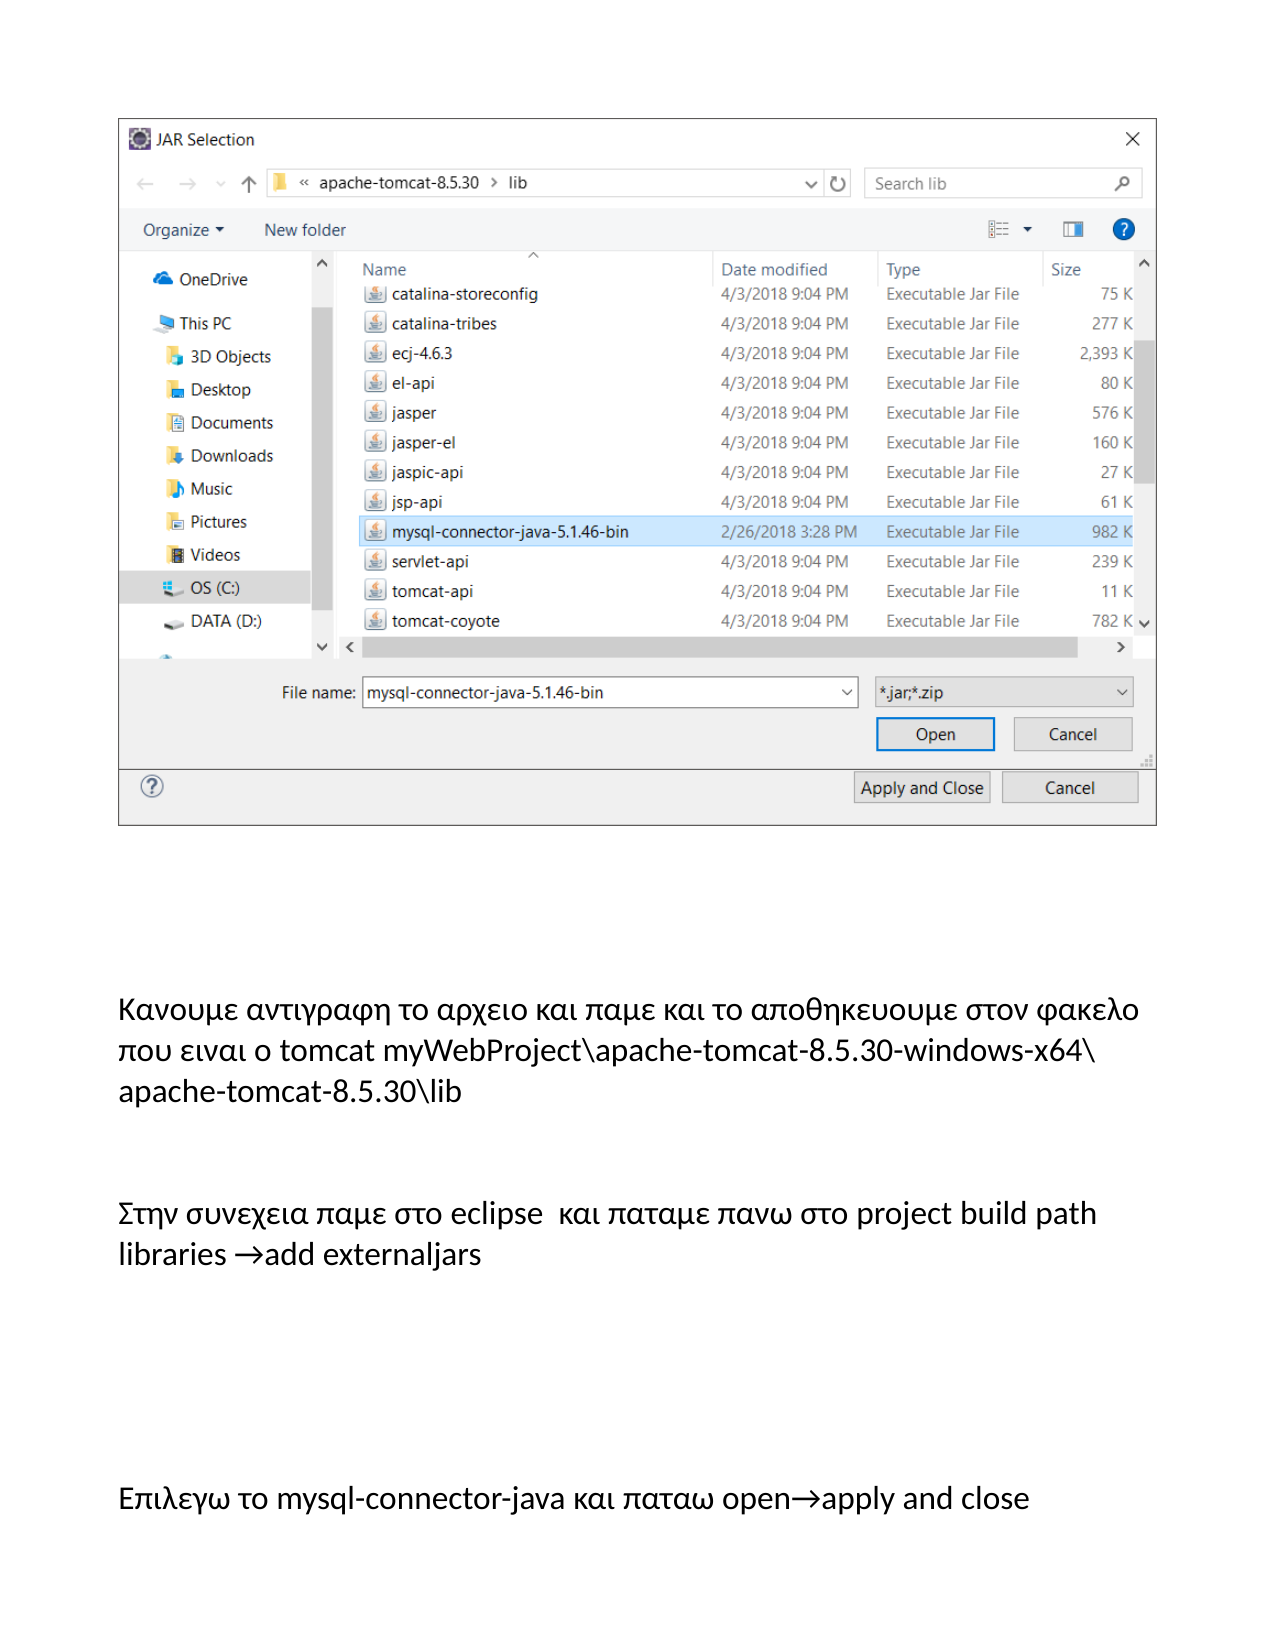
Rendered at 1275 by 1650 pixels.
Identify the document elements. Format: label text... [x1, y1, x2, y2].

text Κανουμε αντιγραφη το αρχειο και παμε και το αποθηκευουμε στον φακελο που ειναι ο tomcat myWebProject\apache-tomcat-8.5.30-windows-x64\apache-tomcat-8.5.30\lib [118, 988, 1157, 1111]
text Επιλεγω το mysql-connector-java και παταω open→apply and close [118, 1477, 1157, 1518]
text Στην συνεχεια παμε στο eclipse και παταμε πανω στο project build path [118, 1192, 1157, 1233]
picture [118, 118, 1157, 826]
text libraries →add externaljars [118, 1233, 1157, 1273]
